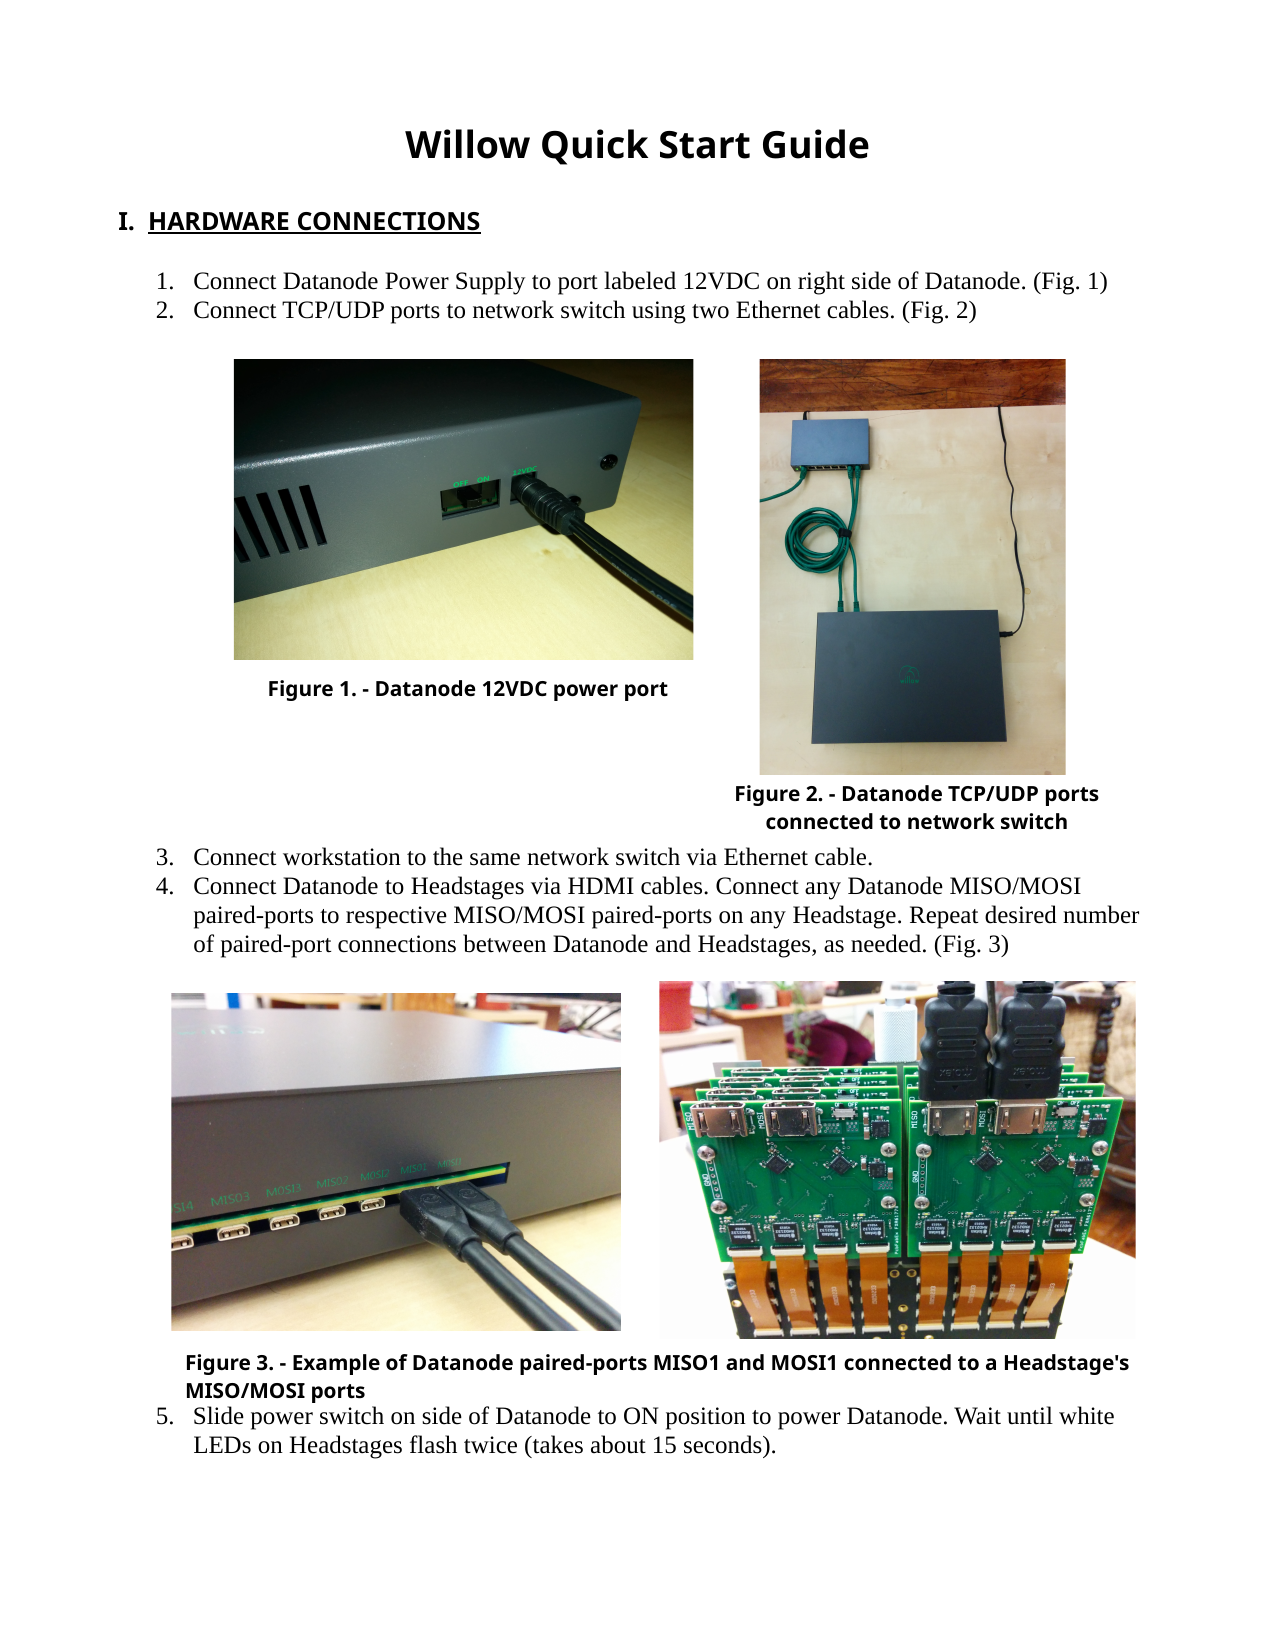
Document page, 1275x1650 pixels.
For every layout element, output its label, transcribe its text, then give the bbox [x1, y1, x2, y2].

text I. HARDWARE CONNECTIONS [118, 203, 1157, 237]
picture [233, 359, 694, 660]
picture [759, 359, 1066, 775]
text Willow Quick Start Guide [118, 118, 1157, 169]
text 5. Slide power switch on side of Datanode to ON position to power Datanode. Wait until white LEDs on Headstages flash twice (takes about 15 seconds). [156, 1401, 1157, 1459]
picture [659, 981, 1136, 1339]
text 3. Connect workstation to the same network switch via Ethernet cable. [156, 842, 1157, 871]
text 2. Connect TCP/UDP ports to network switch using two Ethernet cables. (Fig. 2) [156, 295, 1157, 323]
text 4. Connect Datanode to Headstages via HDMI cables. Connect any Datanode MISO/MOSI paired-ports to respective MISO/MOSI paired-ports on any Headstage. Repeat desired number of paired-port connections between Datanode and Headstages, as needed. (Fig. 3) [156, 871, 1157, 957]
picture [171, 993, 621, 1331]
text 1. Connect Datanode Power Supply to port labeled 12VDC on right side of Datanode. (Fig. 1) [156, 266, 1157, 295]
